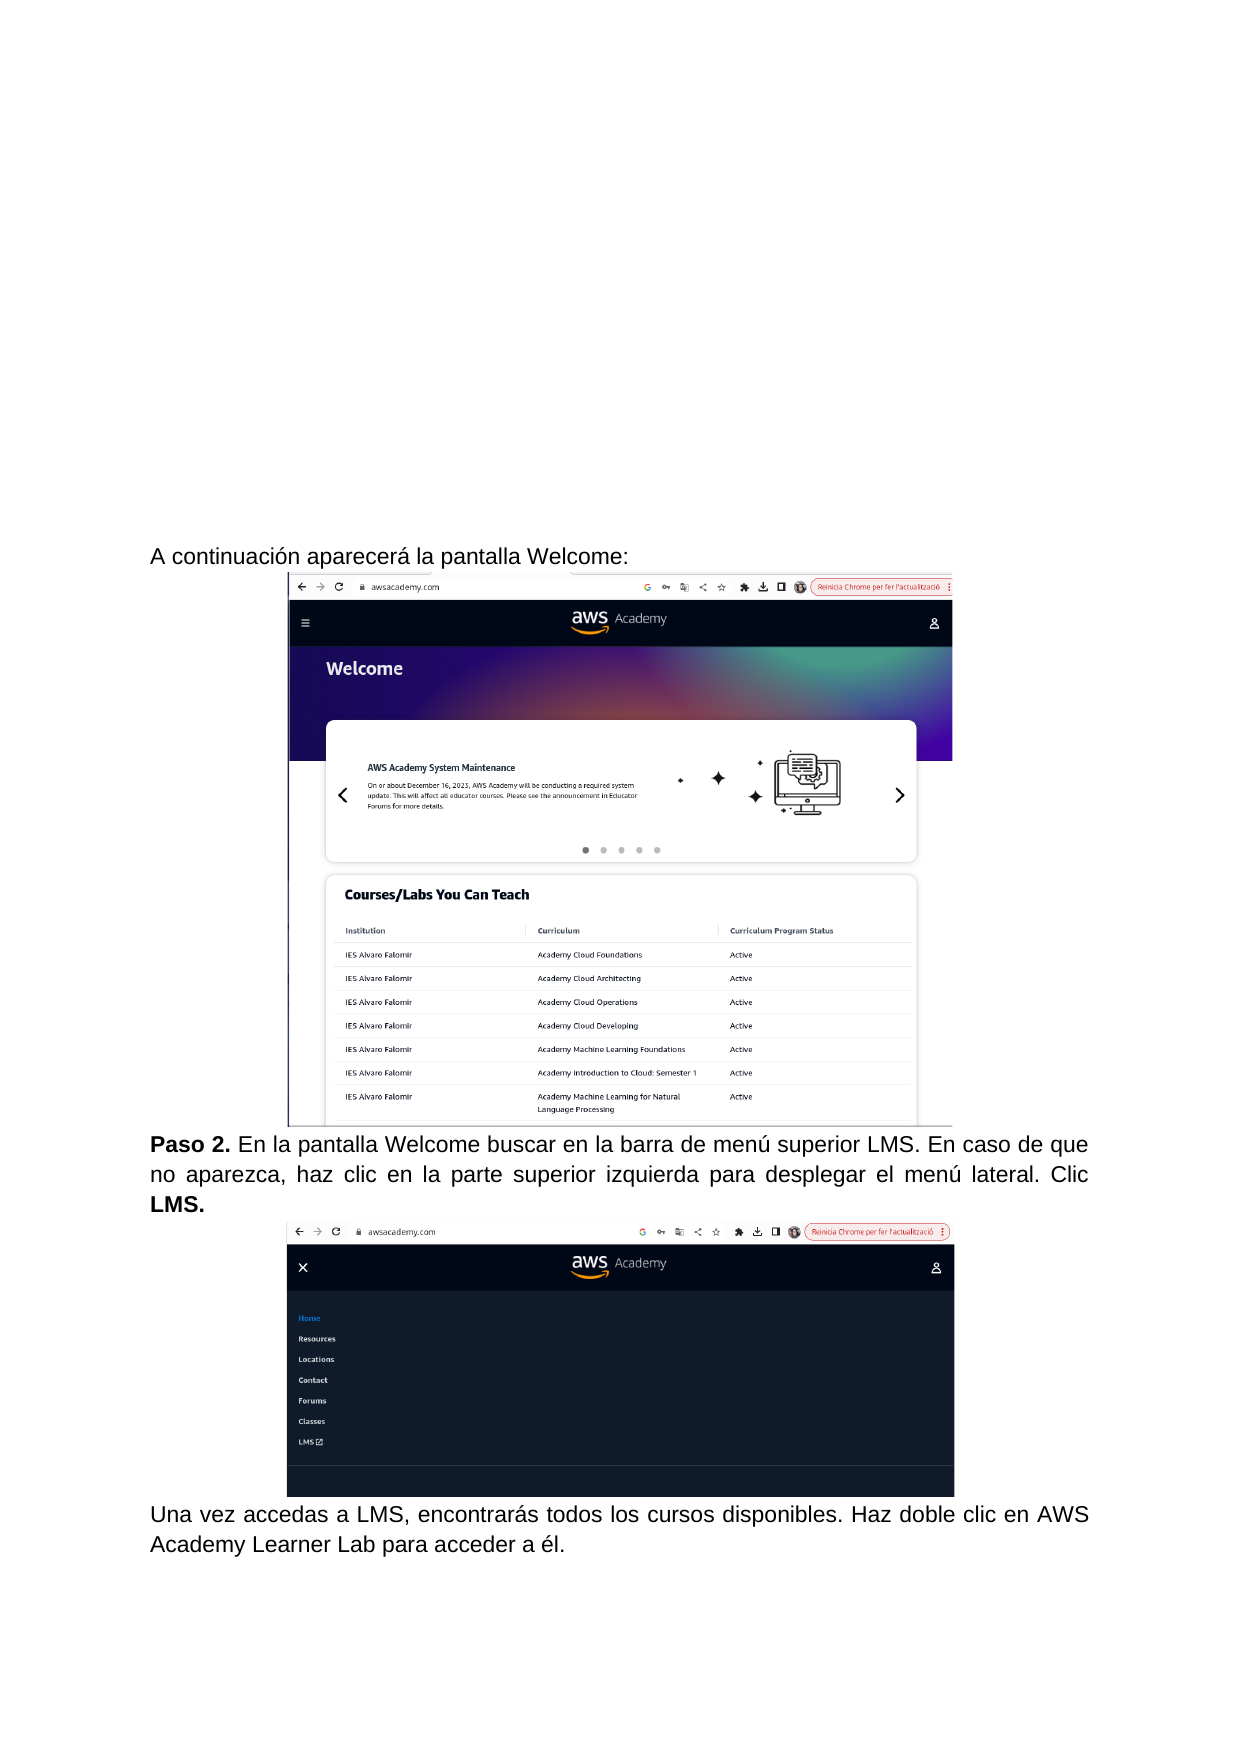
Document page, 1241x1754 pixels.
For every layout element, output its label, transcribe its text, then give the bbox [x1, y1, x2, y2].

text A continuación aparecerá la pantalla Welcome: [150, 543, 1090, 569]
picture [827, 572, 953, 1127]
picture [863, 1221, 955, 1478]
text Paso 2. En la pantalla Welcome buscar en la barra de menú superior LMS. En caso de que no aparezca, haz clic en la parte superior izquierda para desplegar el menú lateral. Clic LMS. [150, 1131, 1090, 1218]
text Una vez accedas a LMS, encontrarás todos los cursos disponibles. Haz doble clic en AWS Academy Learner Lab para acceder a él. [150, 1501, 1090, 1557]
